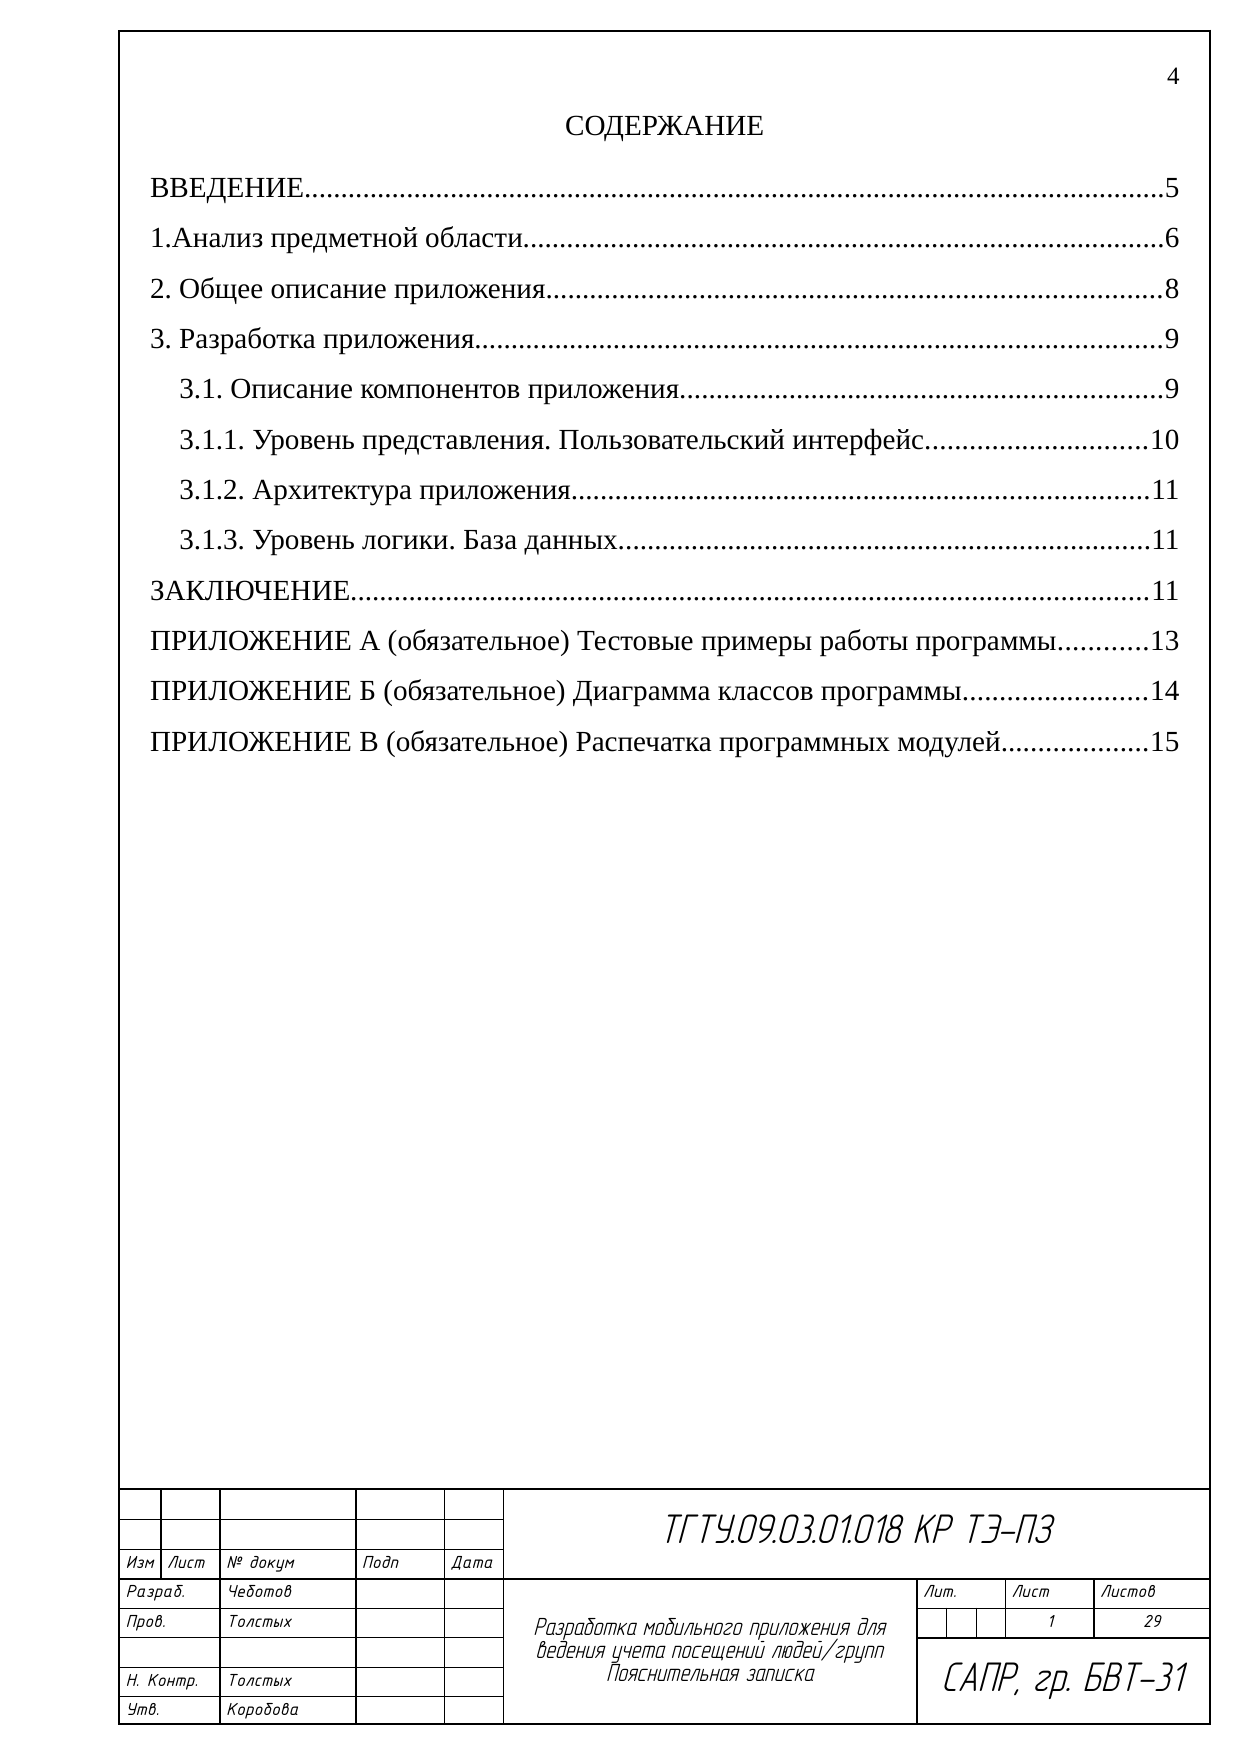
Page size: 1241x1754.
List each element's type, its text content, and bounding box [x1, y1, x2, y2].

table_cell Пров. [120, 1609, 219, 1637]
table_cell Подп [357, 1550, 444, 1578]
table_cell [445, 1520, 503, 1549]
text ПРИЛОЖЕНИЕ В (обязательное) Распечатка программных модулей 15 [150, 724, 1179, 757]
table_header [357, 1490, 444, 1519]
table_cell Лист [162, 1550, 219, 1578]
table_header [221, 1490, 355, 1519]
table_header ТГТУ.09.03.01.018 КР ТЭ-ПЗ [504, 1490, 1209, 1578]
table_cell САПР, гр. БВТ-31 [918, 1639, 1209, 1723]
table_cell Толстых [221, 1609, 355, 1637]
table_cell Чеботов [221, 1580, 355, 1608]
table_cell [120, 1520, 160, 1549]
table_header [445, 1490, 503, 1519]
table_cell [357, 1697, 444, 1723]
table_cell Лист [1006, 1580, 1093, 1608]
table_cell [445, 1609, 503, 1637]
table_header [162, 1490, 219, 1519]
table_cell [445, 1580, 503, 1608]
table_header [120, 1490, 160, 1519]
table_cell [445, 1638, 503, 1667]
table_cell 29 [1095, 1609, 1209, 1637]
table_cell Дата [445, 1550, 503, 1578]
text 2. Общее описание приложения. 8 [150, 271, 1179, 304]
text 3.1.2. Архитектура приложения. 11 [179, 472, 1179, 506]
table_cell Разраб. [120, 1580, 219, 1608]
table_cell [918, 1609, 946, 1637]
table_cell Н. Контр. [120, 1668, 219, 1696]
text ПРИЛОЖЕНИЕ Б (обязательное) Диаграмма классов программы 14 [150, 673, 1179, 707]
table_cell [357, 1609, 444, 1637]
table_cell [977, 1609, 1005, 1637]
table_cell [120, 1638, 219, 1667]
table_cell [357, 1638, 444, 1667]
table_cell [221, 1520, 355, 1549]
table_cell [357, 1520, 444, 1549]
text 3.1. Описание компонентов приложения. 9 [179, 372, 1179, 405]
table_cell Толстых [221, 1668, 355, 1696]
text 3.1.1. Уровень представления. Пользовательский интерфейс. 10 [179, 422, 1179, 455]
table_cell [947, 1609, 976, 1637]
text 3.1.3. Уровень логики. База данных. 11 [179, 522, 1179, 556]
text ЗАКЛЮЧЕНИЕ 11 [150, 573, 1179, 606]
table_cell № докум [221, 1550, 355, 1578]
table_cell 1 [1006, 1609, 1093, 1637]
table_cell Лит. [918, 1580, 1005, 1608]
text 1.Анализ предметной области. 6 [150, 221, 1179, 254]
table_cell [357, 1668, 444, 1696]
text ВВЕДЕНИЕ 5 [150, 170, 1179, 204]
subtitle СОДЕРЖАНИЕ [150, 108, 1179, 142]
table_cell [357, 1580, 444, 1608]
table_cell [445, 1697, 503, 1723]
table_cell Листов [1095, 1580, 1209, 1608]
table_cell Изм [120, 1550, 160, 1578]
table_cell Утв. [120, 1697, 219, 1723]
table_cell Коробова [221, 1697, 355, 1723]
table_cell [445, 1668, 503, 1696]
table_cell [162, 1520, 219, 1549]
table_cell Разработка мобильного приложения для ведения учета посещений людей/групп Пояснительная записка [504, 1580, 916, 1723]
text 3. Разработка приложения. 9 [150, 321, 1179, 355]
table_cell [221, 1638, 355, 1667]
text ПРИЛОЖЕНИЕ А (обязательное) Тестовые примеры работы программы 13 [150, 623, 1179, 657]
